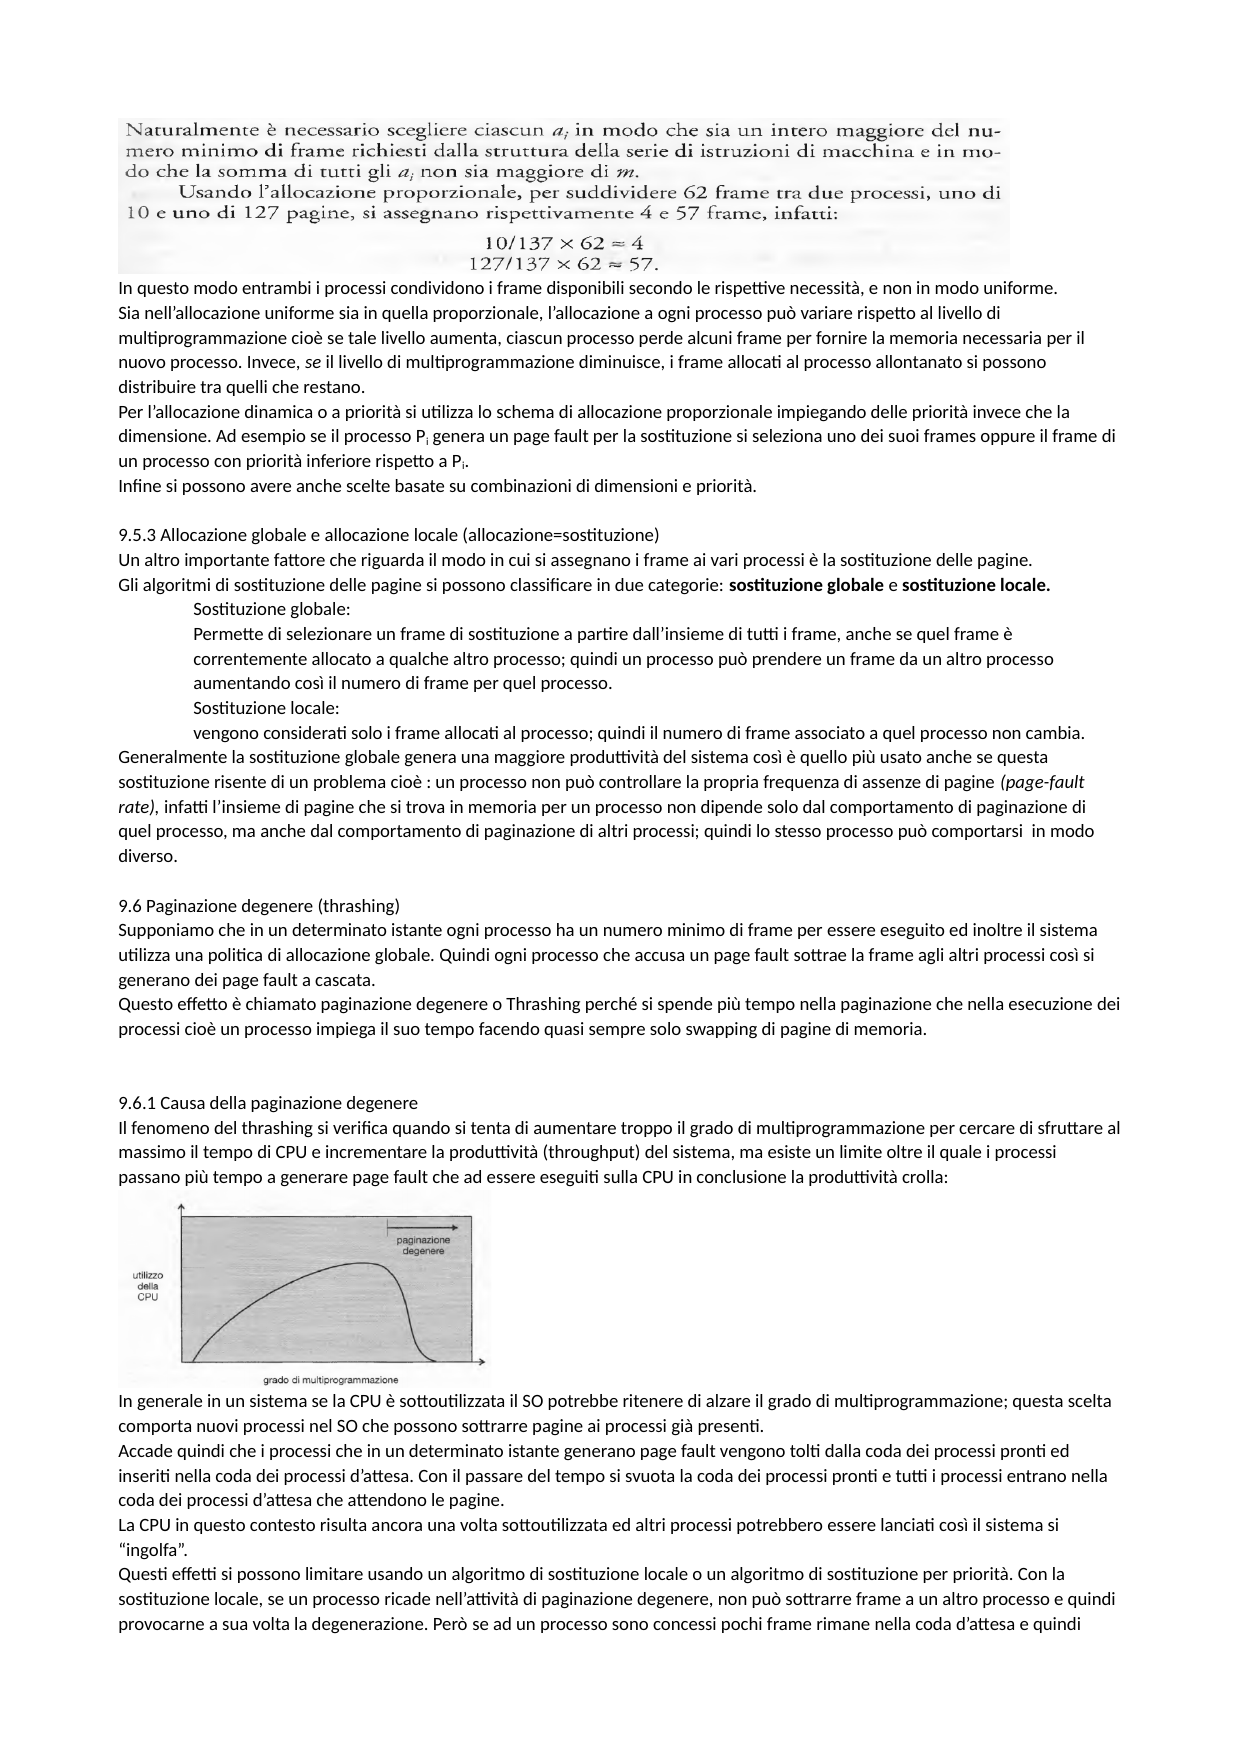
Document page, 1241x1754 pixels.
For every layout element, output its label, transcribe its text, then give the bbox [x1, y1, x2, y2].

text 9.6.1 Causa della paginazione degenere [118, 1091, 1122, 1114]
list Sostituzione locale: [193, 696, 1122, 719]
list Sostituzione globale: [193, 597, 1122, 620]
text In generale in un sistema se la CPU è sottoutilizzata il SO potrebbe ritenere di alzare il grado di multiprogrammazione; questa scelta comporta nuovi processi nel SO che possono sottrarre pagine ai processi già presenti. [118, 1390, 1122, 1437]
text Generalmente la sostituzione globale genera una maggiore produttività del sistema così è quello più usato anche se questa sostituzione risente di un problema cioè : un processo non può controllare la propria frequenza di assenze di pagine (page-fault rate), infatti l’insieme di pagine che si trova in memoria per un processo non dipende solo dal comportamento di paginazione di quel processo, ma anche dal comportamento di paginazione di altri processi; quindi lo stesso processo può comportarsi in modo diverso. [118, 746, 1122, 867]
list Permette di selezionare un frame di sostituzione a partire dall’insieme di tutti i frame, anche se quel frame è correntemente allocato a qualche altro processo; quindi un processo può prendere un frame da un altro processo aumentando così il numero di frame per quel processo. [193, 622, 1122, 694]
text Supponiamo che in un determinato istante ogni processo ha un numero minimo di frame per essere eseguito ed inoltre il sistema utilizza una politica di allocazione globale. Quindi ogni processo che accusa un page fault sottrae la frame agli altri processi così si generano dei page fault a cascata. [118, 918, 1122, 991]
text 9.5.3 Allocazione globale e allocazione locale (allocazione=sostituzione) [118, 523, 1122, 546]
text Accade quindi che i processi che in un determinato istante generano page fault vengono tolti dalla coda dei processi pronti ed inseriti nella coda dei processi d’attesa. Con il passare del tempo si svuota la coda dei processi pronti e tutti i processi entrano nella coda dei processi d’attesa che attendono le pagine. [118, 1439, 1122, 1511]
text In questo modo entrambi i processi condividono i frame disponibili secondo le rispettive necessità, e non in modo uniforme. [118, 277, 1122, 299]
picture [118, 1190, 492, 1388]
text Il fenomeno del thrashing si verifica quando si tenta di aumentare troppo il grado di multiprogrammazione per cercare di sfruttare al massimo il tempo di CPU e incrementare la produttività (throughput) del sistema, ma esiste un limite oltre il quale i processi passano più tempo a generare page fault che ad essere eseguiti sulla CPU in conclusione la produttività crolla: [118, 1116, 1122, 1188]
text Gli algoritmi di sostituzione delle pagine si possono classificare in due categorie: sostituzione globale e sostituzione locale. [118, 573, 1122, 596]
text Per l’allocazione dinamica o a priorità si utilizza lo schema di allocazione proporzionale impiegando delle priorità invece che la dimensione. Ad esempio se il processo Pi genera un page fault per la sostituzione si seleziona uno dei suoi frames oppure il frame di un processo con priorità inferiore rispetto a Pi. [118, 400, 1122, 472]
text Un altro importante fattore che riguarda il modo in cui si assegnano i frame ai vari processi è la sostituzione delle pagine. [118, 548, 1122, 571]
text Questo effetto è chiamato paginazione degenere o Thrashing perché si spende più tempo nella paginazione che nella esecuzione dei processi cioè un processo impiega il suo tempo facendo quasi sempre solo swapping di pagine di memoria. [118, 992, 1122, 1040]
text La CPU in questo contesto risulta ancora una volta sottoutilizzata ed altri processi potrebbero essere lanciati così il sistema si “ingolfa”. [118, 1513, 1122, 1561]
text Questi effetti si possono limitare usando un algoritmo di sostituzione locale o un algoritmo di sostituzione per priorità. Con la sostituzione locale, se un processo ricade nell’attività di paginazione degenere, non può sottrarre frame a un altro processo e quindi provocarne a sua volta la degenerazione. Però se ad un processo sono concessi pochi frame rimane nella coda d’attesa e quindi [118, 1562, 1122, 1635]
list vengono considerati solo i frame allocati al processo; quindi il numero di frame associato a quel processo non cambia. [193, 721, 1122, 744]
picture [118, 118, 1010, 274]
text Infine si possono avere anche scelte basate su combinazioni di dimensioni e priorità. [118, 474, 1122, 497]
text Sia nell’allocazione uniforme sia in quella proporzionale, l’allocazione a ogni processo può variare rispetto al livello di multiprogrammazione cioè se tale livello aumenta, ciascun processo perde alcuni frame per fornire la memoria necessaria per il nuovo processo. Invece, se il livello di multiprogrammazione diminuisce, i frame allocati al processo allontanato si possono distribuire tra quelli che restano. [118, 301, 1122, 398]
text 9.6 Paginazione degenere (thrashing) [118, 894, 1122, 917]
